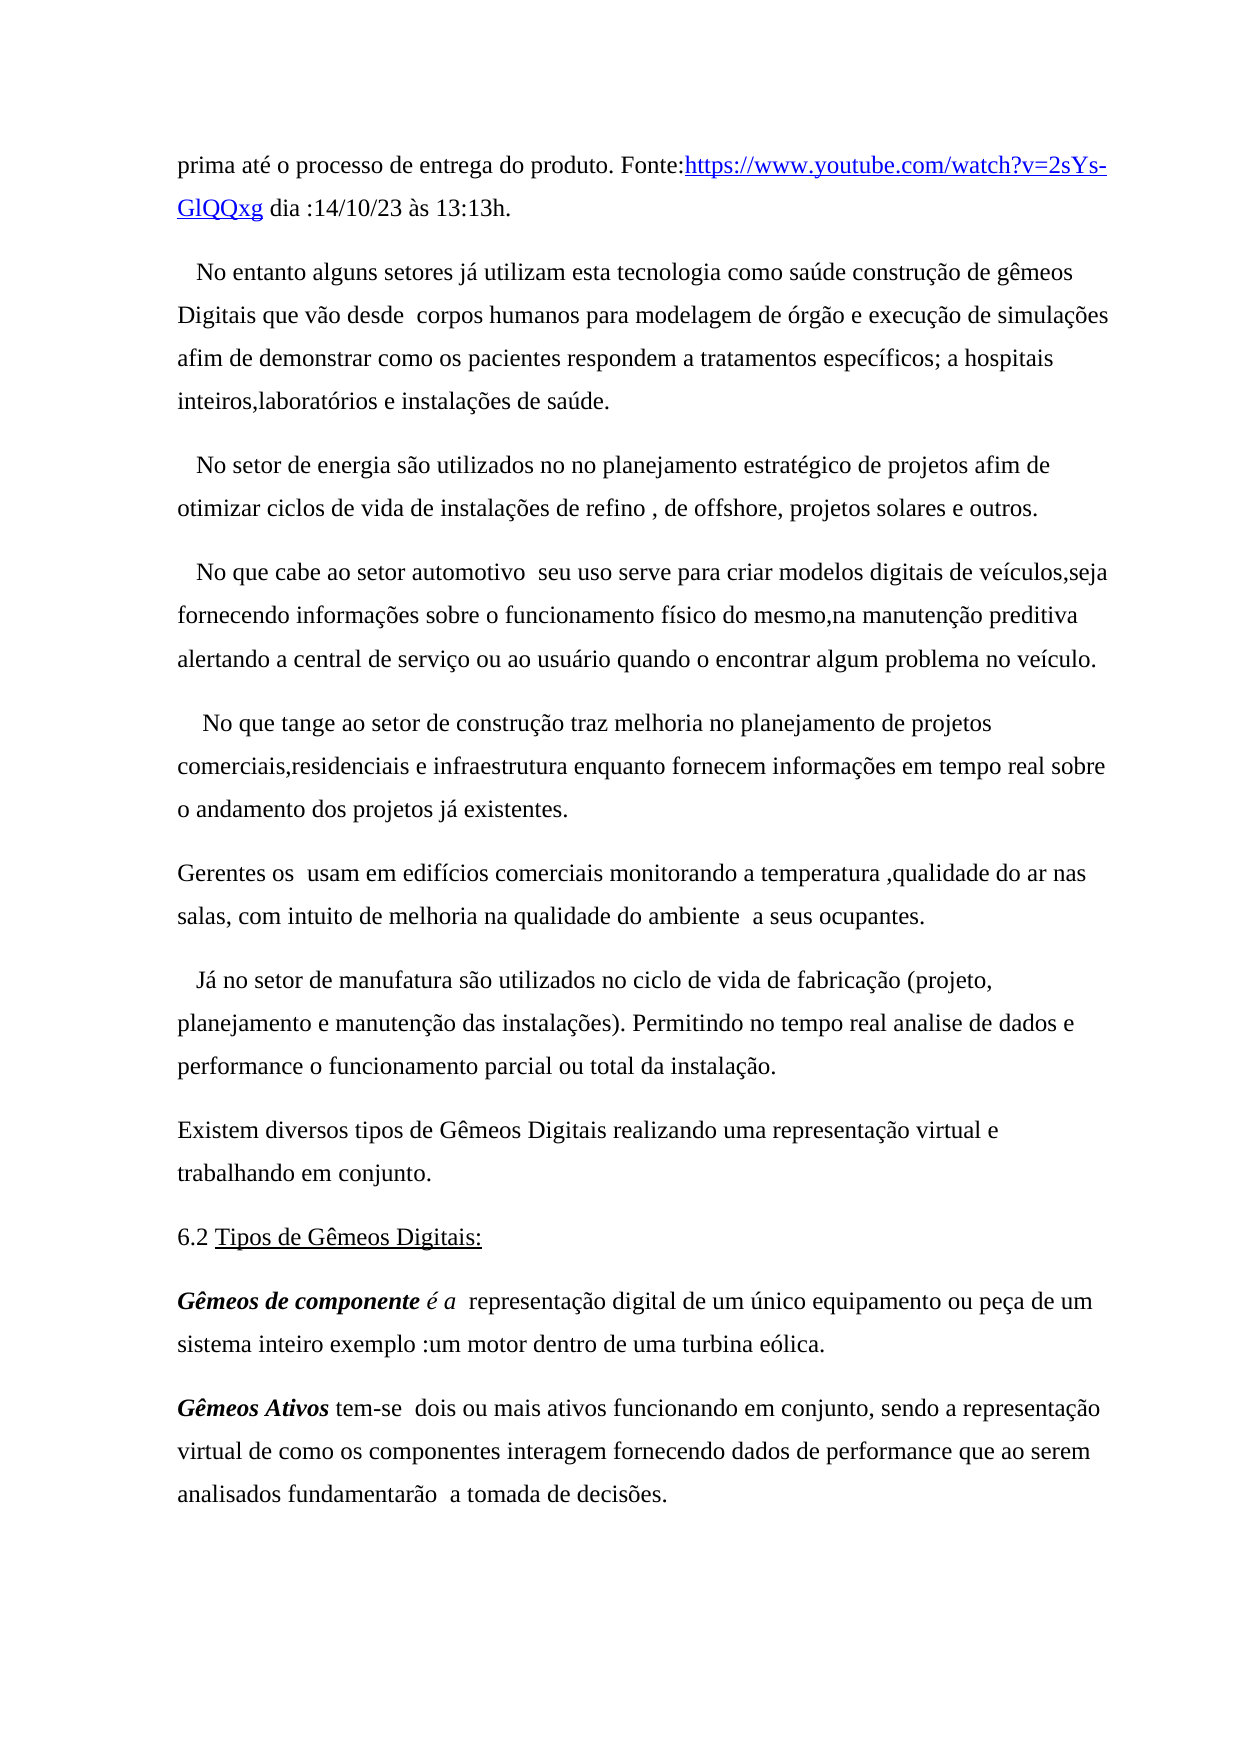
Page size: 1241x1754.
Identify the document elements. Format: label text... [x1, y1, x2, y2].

text 6.2 Tipos de Gêmeos Digitais: [177, 1222, 1123, 1251]
text No que cabe ao setor automotivo seu uso serve para criar modelos digitais de veículos,seja fornecendo informações sobre o funcionamento físico do mesmo,na manutenção preditiva alertando a central de serviço ou ao usuário quando o encontrar algum problema no veículo. [177, 557, 1123, 672]
text Existem diversos tipos de Gêmeos Digitais realizando uma representação virtual e trabalhando em conjunto. [177, 1115, 1123, 1187]
text No que tange ao setor de construção traz melhoria no planejamento de projetos comerciais,residenciais e infraestrutura enquanto fornecem informações em tempo real sobre o andamento dos projetos já existentes. [177, 708, 1123, 823]
text Gêmeos Ativos tem-se dois ou mais ativos funcionando em conjunto, sendo a representação virtual de como os componentes interagem fornecendo dados de performance que ao serem analisados fundamentarão a tomada de decisões. [177, 1393, 1123, 1508]
text No entanto alguns setores já utilizam esta tecnologia como saúde construção de gêmeos Digitais que vão desde corpos humanos para modelagem de órgão e execução de simulações afim de demonstrar como os pacientes respondem a tratamentos específicos; a hospitais inteiros,laboratórios e instalações de saúde. [177, 257, 1123, 415]
text prima até o processo de entrega do produto. Fonte:https://www.youtube.com/watch?v=2sYs-GlQQxg dia :14/10/23 às 13:13h. [177, 150, 1123, 222]
text No setor de energia são utilizados no no planejamento estratégico de projetos afim de otimizar ciclos de vida de instalações de refino , de offshore, projetos solares e outros. [177, 450, 1123, 522]
text Já no setor de manufatura são utilizados no ciclo de vida de fabricação (projeto, planejamento e manutenção das instalações). Permitindo no tempo real analise de dados e performance o funcionamento parcial ou total da instalação. [177, 965, 1123, 1080]
text Gêmeos de componente é a representação digital de um único equipamento ou peça de um sistema inteiro exemplo :um motor dentro de uma turbina eólica. [177, 1286, 1123, 1358]
text Gerentes os usam em edifícios comerciais monitorando a temperatura ,qualidade do ar nas salas, com intuito de melhoria na qualidade do ambiente a seus ocupantes. [177, 858, 1123, 930]
